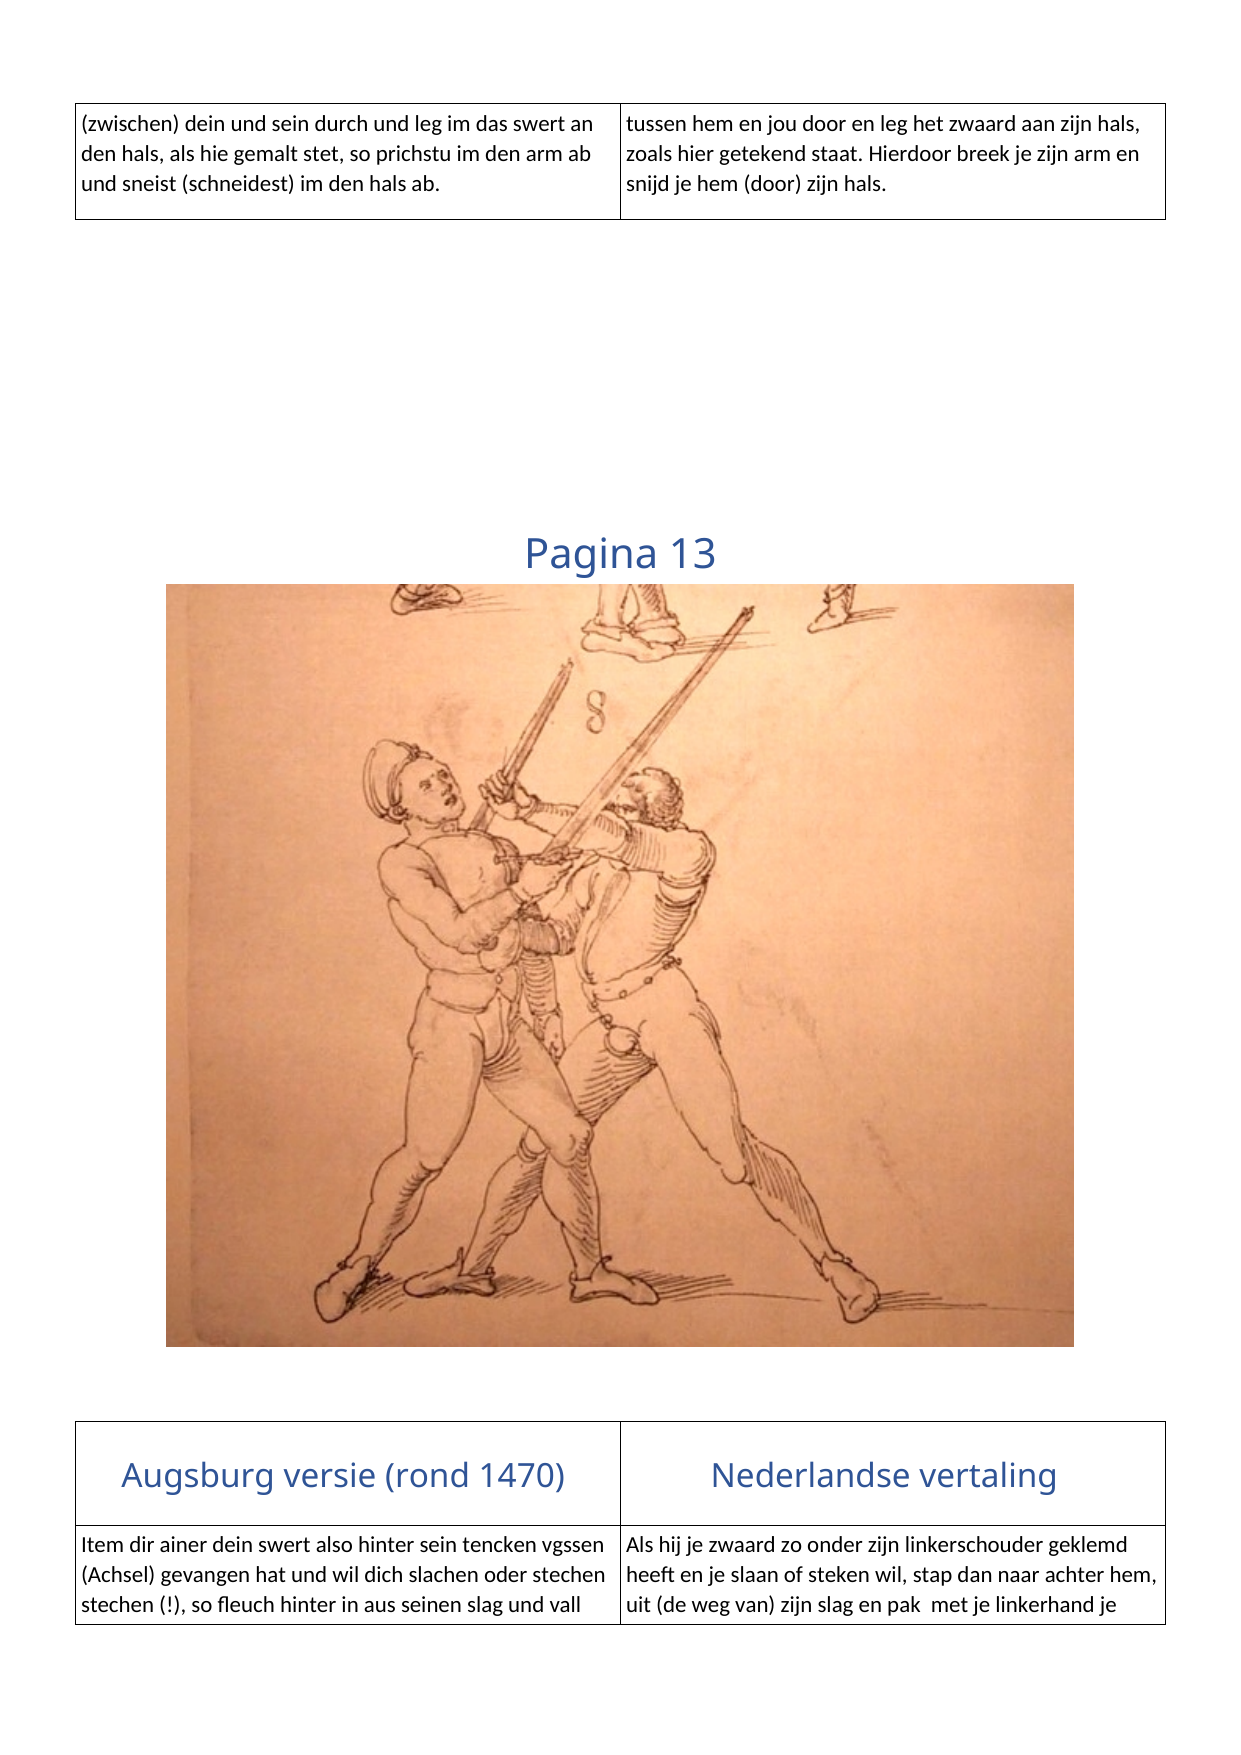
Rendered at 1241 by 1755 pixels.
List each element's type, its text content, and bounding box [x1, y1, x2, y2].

table_cell Item dir ainer dein swert also hinter sein tencken vgssen (Achsel) gevangen hat und wil dich slachen oder stechen stechen (!), so fleuch hinter in aus seinen slag und vall [76, 1526, 620, 1624]
table_header Nederlandse vertaling [621, 1422, 1165, 1524]
table_cell (zwischen) dein und sein durch und leg im das swert an den hals, als hie gemalt stet, so prichstu im den arm ab und sneist (schneidest) im den hals ab. [76, 104, 620, 219]
table_cell Als hij je zwaard zo onder zijn linkerschouder geklemd heeft en je slaan of steken wil, stap dan naar achter hem, uit (de weg van) zijn slag en pak met je linkerhand je [621, 1526, 1165, 1624]
table_header Augsburg versie (rond 1470) [76, 1422, 620, 1524]
subtitle Pagina 13 [75, 523, 1165, 580]
picture [166, 584, 1074, 1347]
table_cell tussen hem en jou door en leg het zwaard aan zijn hals, zoals hier getekend staat. Hierdoor breek je zijn arm en snijd je hem (door) zijn hals. [621, 104, 1165, 219]
